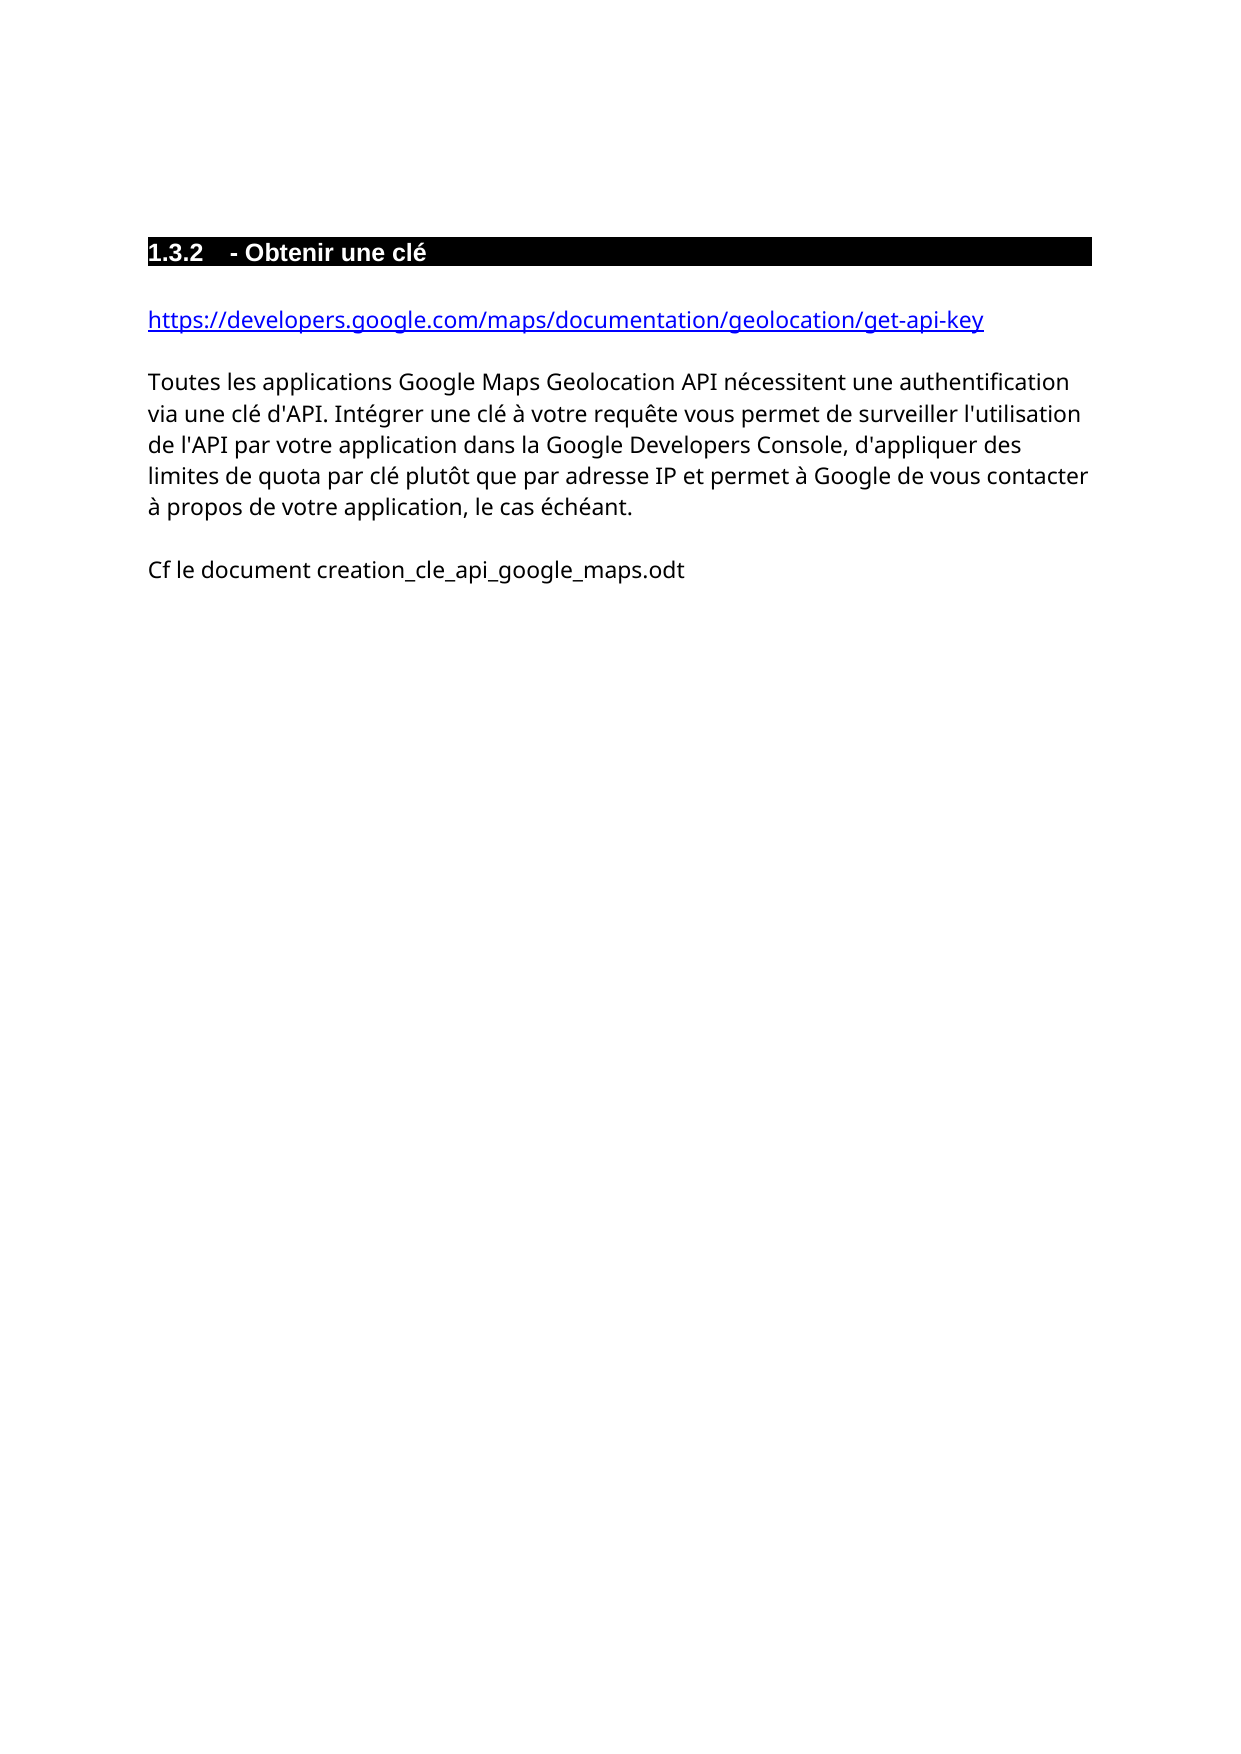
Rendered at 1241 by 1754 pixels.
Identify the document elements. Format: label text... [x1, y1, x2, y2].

subtitle - Obtenir une clé [148, 237, 1092, 266]
text https://developers.google.com/maps/documentation/geolocation/get-api-key [148, 304, 1092, 335]
text Toutes les applications Google Maps Geolocation API nécessitent une authentification via une clé d'API. Intégrer une clé à votre requête vous permet de surveiller l'utilisation de l'API par votre application dans la Google Developers Console, d'appliquer des limites de quota par clé plutôt que par adresse IP et permet à Google de vous contacter à propos de votre application, le cas échéant. [148, 366, 1092, 522]
text Cf le document creation_cle_api_google_maps.odt [148, 554, 1092, 585]
